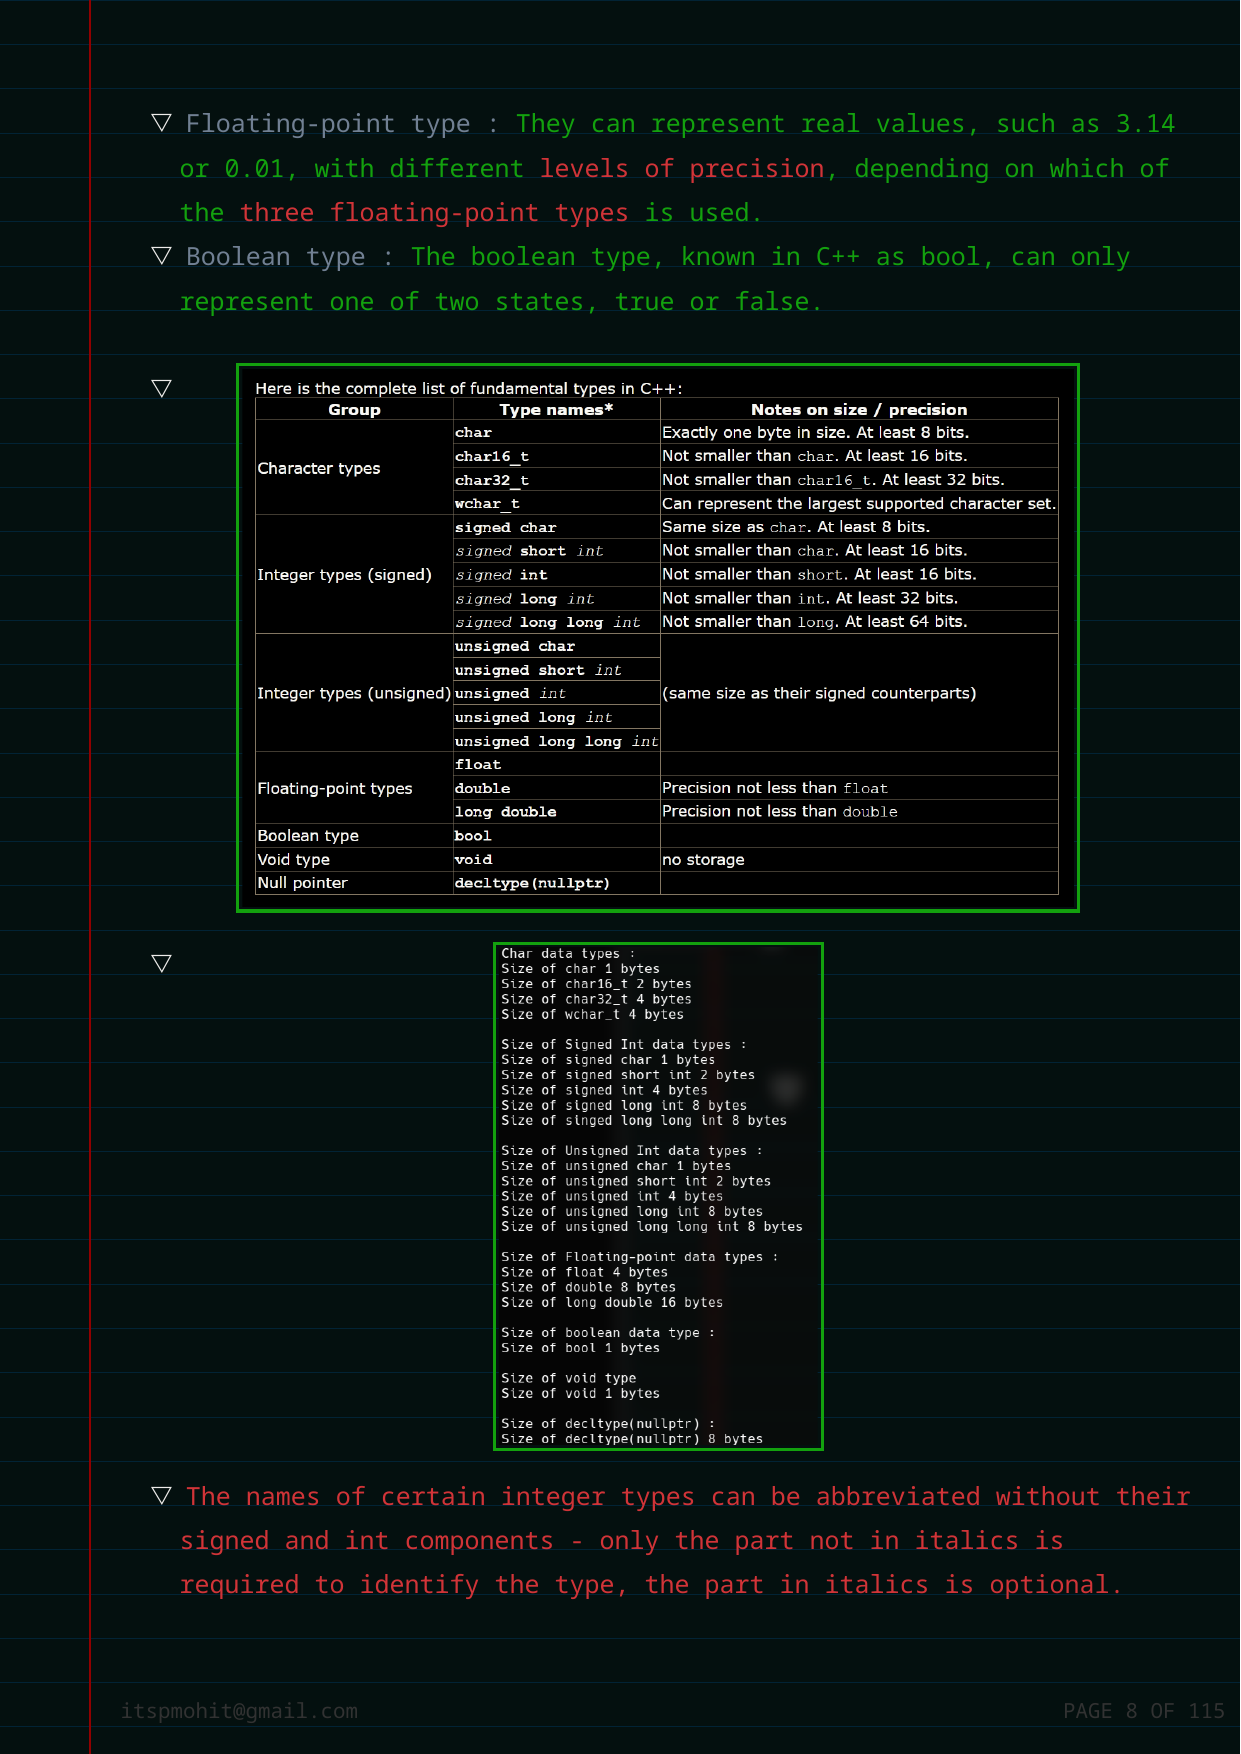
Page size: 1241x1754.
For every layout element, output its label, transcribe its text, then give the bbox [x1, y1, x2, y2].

list Floating-point type : They can represent real values, such as 3.14 or 0.01, with different levels of precision, depending on which of the three floating-point types is used. [150, 97, 1196, 230]
picture [498, 947, 818, 1445]
list Boolean type : The boolean type, known in C++ as bool, can only represent one of two states, true or false. [150, 230, 1196, 363]
picture [242, 369, 1074, 907]
list The names of certain integer types can be abbreviated without their signed and int components - only the part not in italics is required to identify the type, the part in italics is optional. [150, 1470, 1196, 1603]
